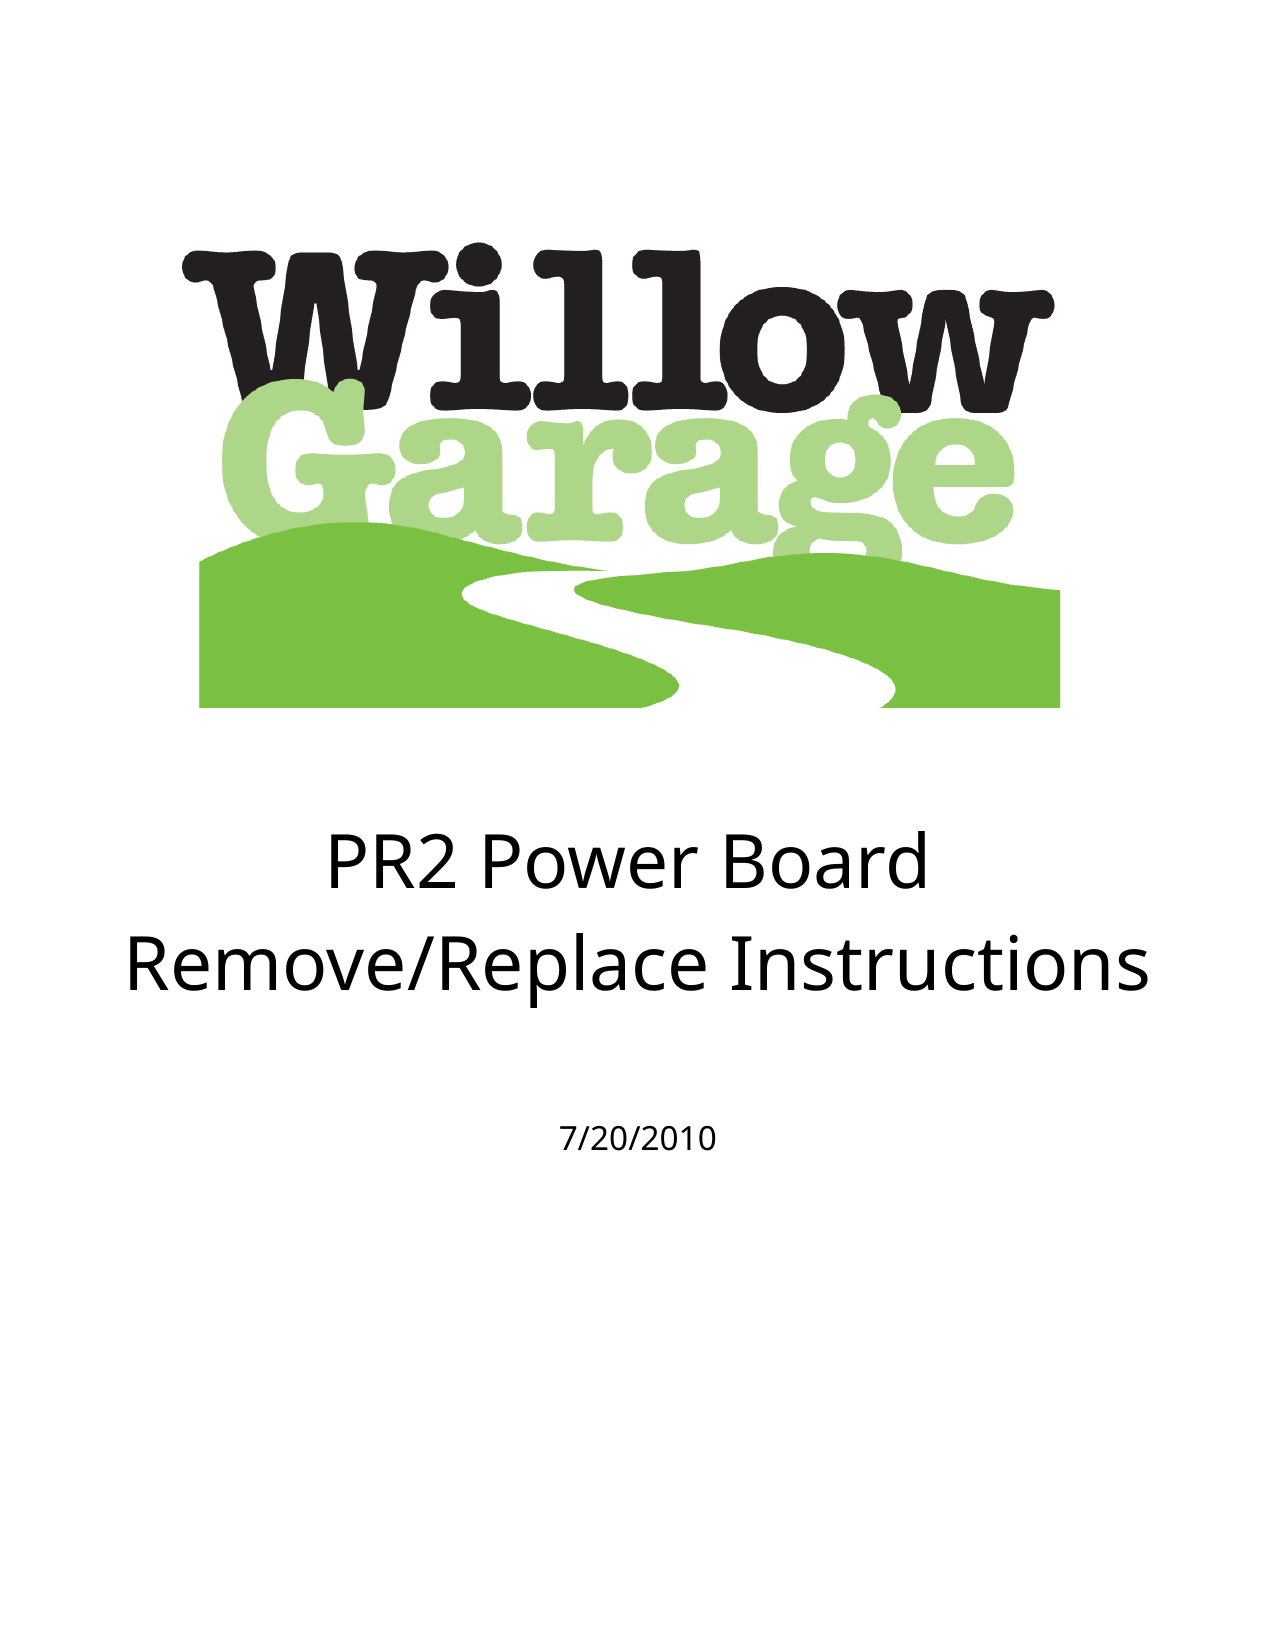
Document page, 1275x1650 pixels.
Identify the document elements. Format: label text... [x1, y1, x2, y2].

text PR2 Power Board [118, 809, 1157, 910]
picture [107, 134, 1158, 809]
text 7/20/2010 [118, 1115, 1157, 1160]
text Remove/Replace Instructions [118, 910, 1157, 1012]
